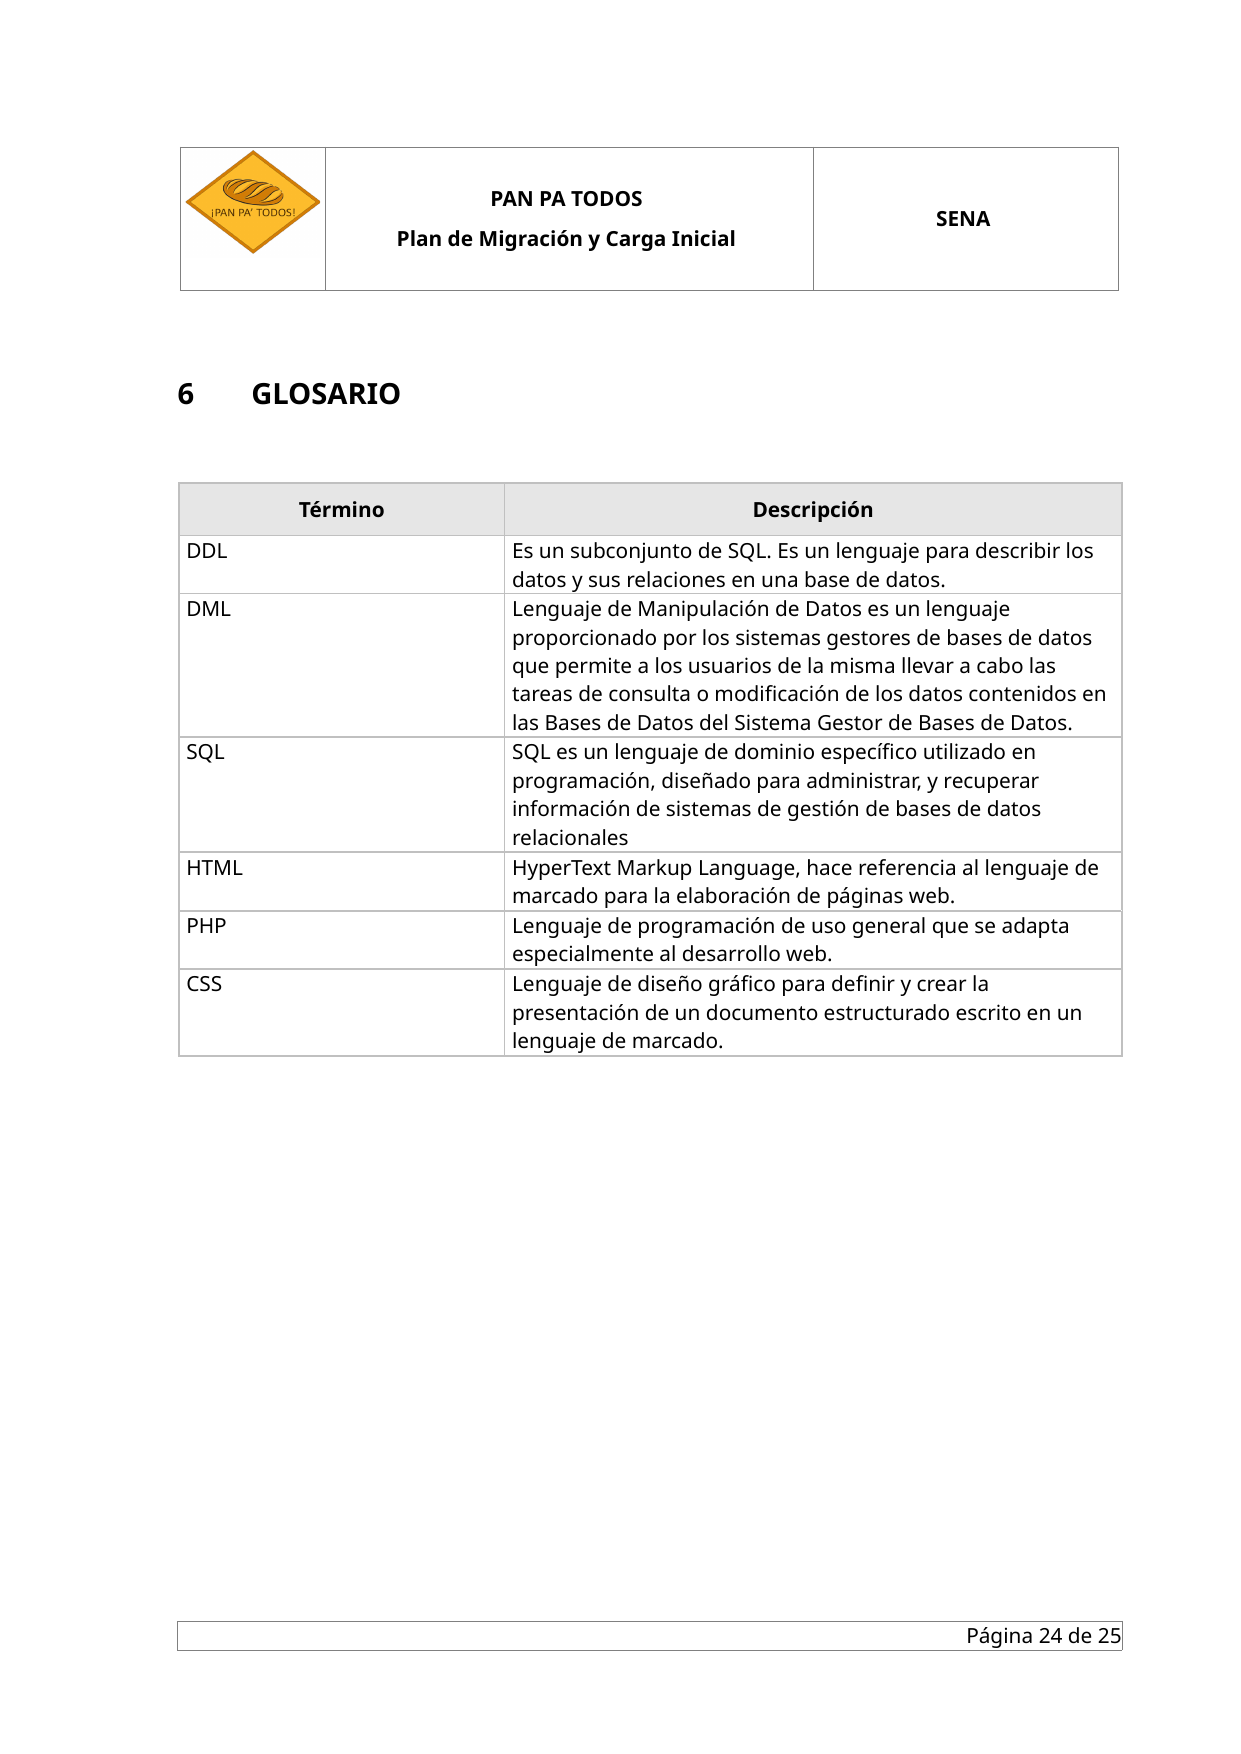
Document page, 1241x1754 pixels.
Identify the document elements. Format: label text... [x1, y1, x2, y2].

table_cell SQL es un lenguaje de dominio específico utilizado en programación, diseñado para administrar, y recuperar información de sistemas de gestión de bases de datos relacionales [505, 738, 1121, 851]
table_cell PHP [180, 912, 504, 968]
subtitle GLOSARIO [177, 373, 1122, 413]
table_cell Lenguaje de diseño gráfico para definir y crear la presentación de un documento estructurado escrito en un lenguaje de marcado.​ [505, 970, 1121, 1055]
table_cell HyperText Markup Language, hace referencia al lenguaje de marcado para la elaboración de páginas web. [505, 853, 1121, 909]
table_cell DML [180, 594, 504, 736]
table_header Descripción [505, 484, 1121, 535]
table_cell DDL [180, 536, 504, 593]
table_cell CSS [180, 970, 504, 1055]
table_cell Lenguaje de programación de uso general que se adapta especialmente al desarrollo web.​ [505, 912, 1121, 968]
table_header Término [180, 484, 504, 535]
table_cell SQL [180, 738, 504, 851]
table_cell HTML [180, 853, 504, 909]
table_cell Lenguaje de Manipulación de Datos es un lenguaje proporcionado por los sistemas gestores de bases de datos que permite a los usuarios de la misma llevar a cabo las tareas de consulta o modificación de los datos contenidos en las Bases de Datos del Sistema Gestor de Bases de Datos. [505, 594, 1121, 736]
table_cell Es un subconjunto de SQL. Es un lenguaje para describir los datos y sus relaciones en una base de datos. [505, 536, 1121, 593]
